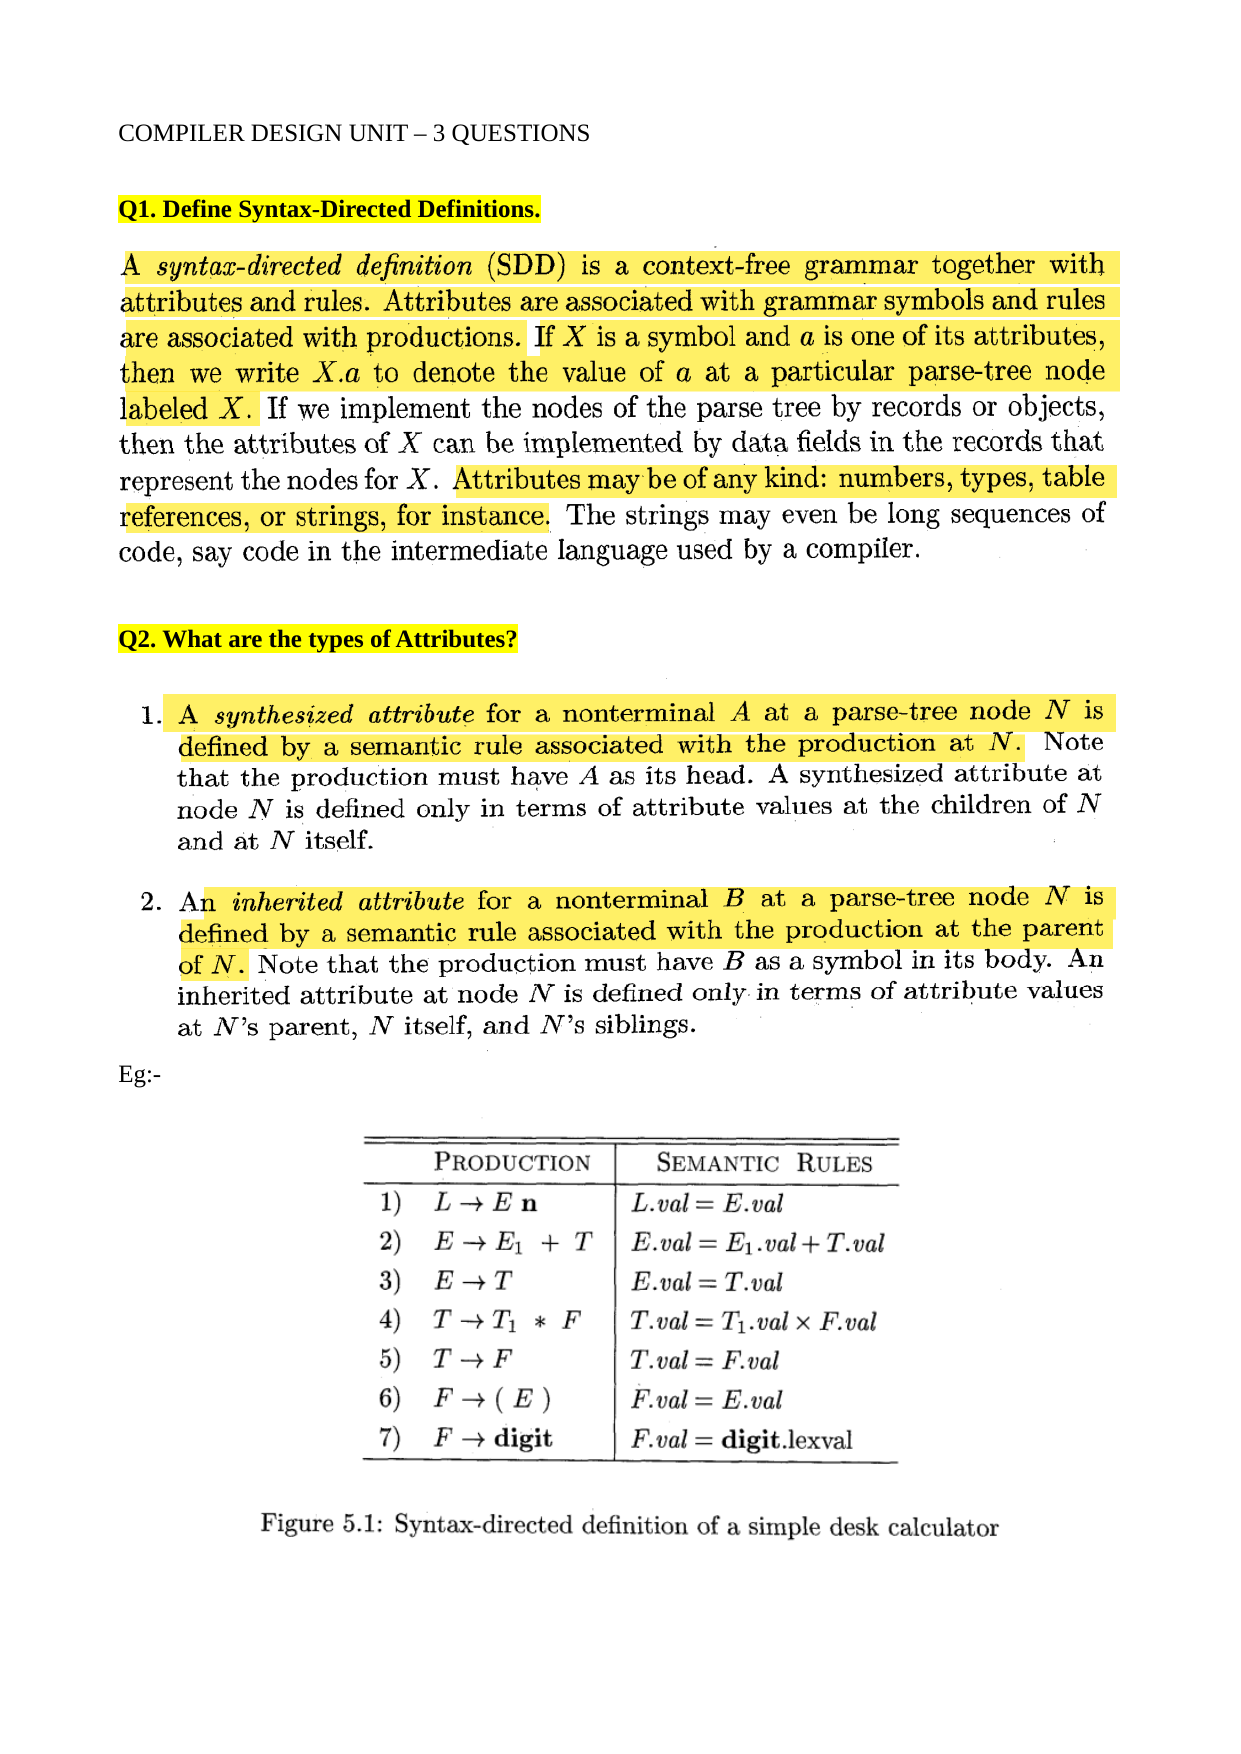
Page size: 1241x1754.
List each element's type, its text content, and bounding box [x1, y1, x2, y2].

picture [118, 242, 1123, 572]
text Q2. What are the types of Attributes? [118, 624, 1122, 653]
picture [118, 671, 1123, 1055]
text Q1. Define Syntax-Directed Definitions. [118, 194, 1122, 223]
text Eg:- [118, 1055, 1122, 1088]
text COMPILER DESIGN UNIT – 3 QUESTIONS [118, 118, 1122, 147]
picture [197, 1115, 1045, 1561]
